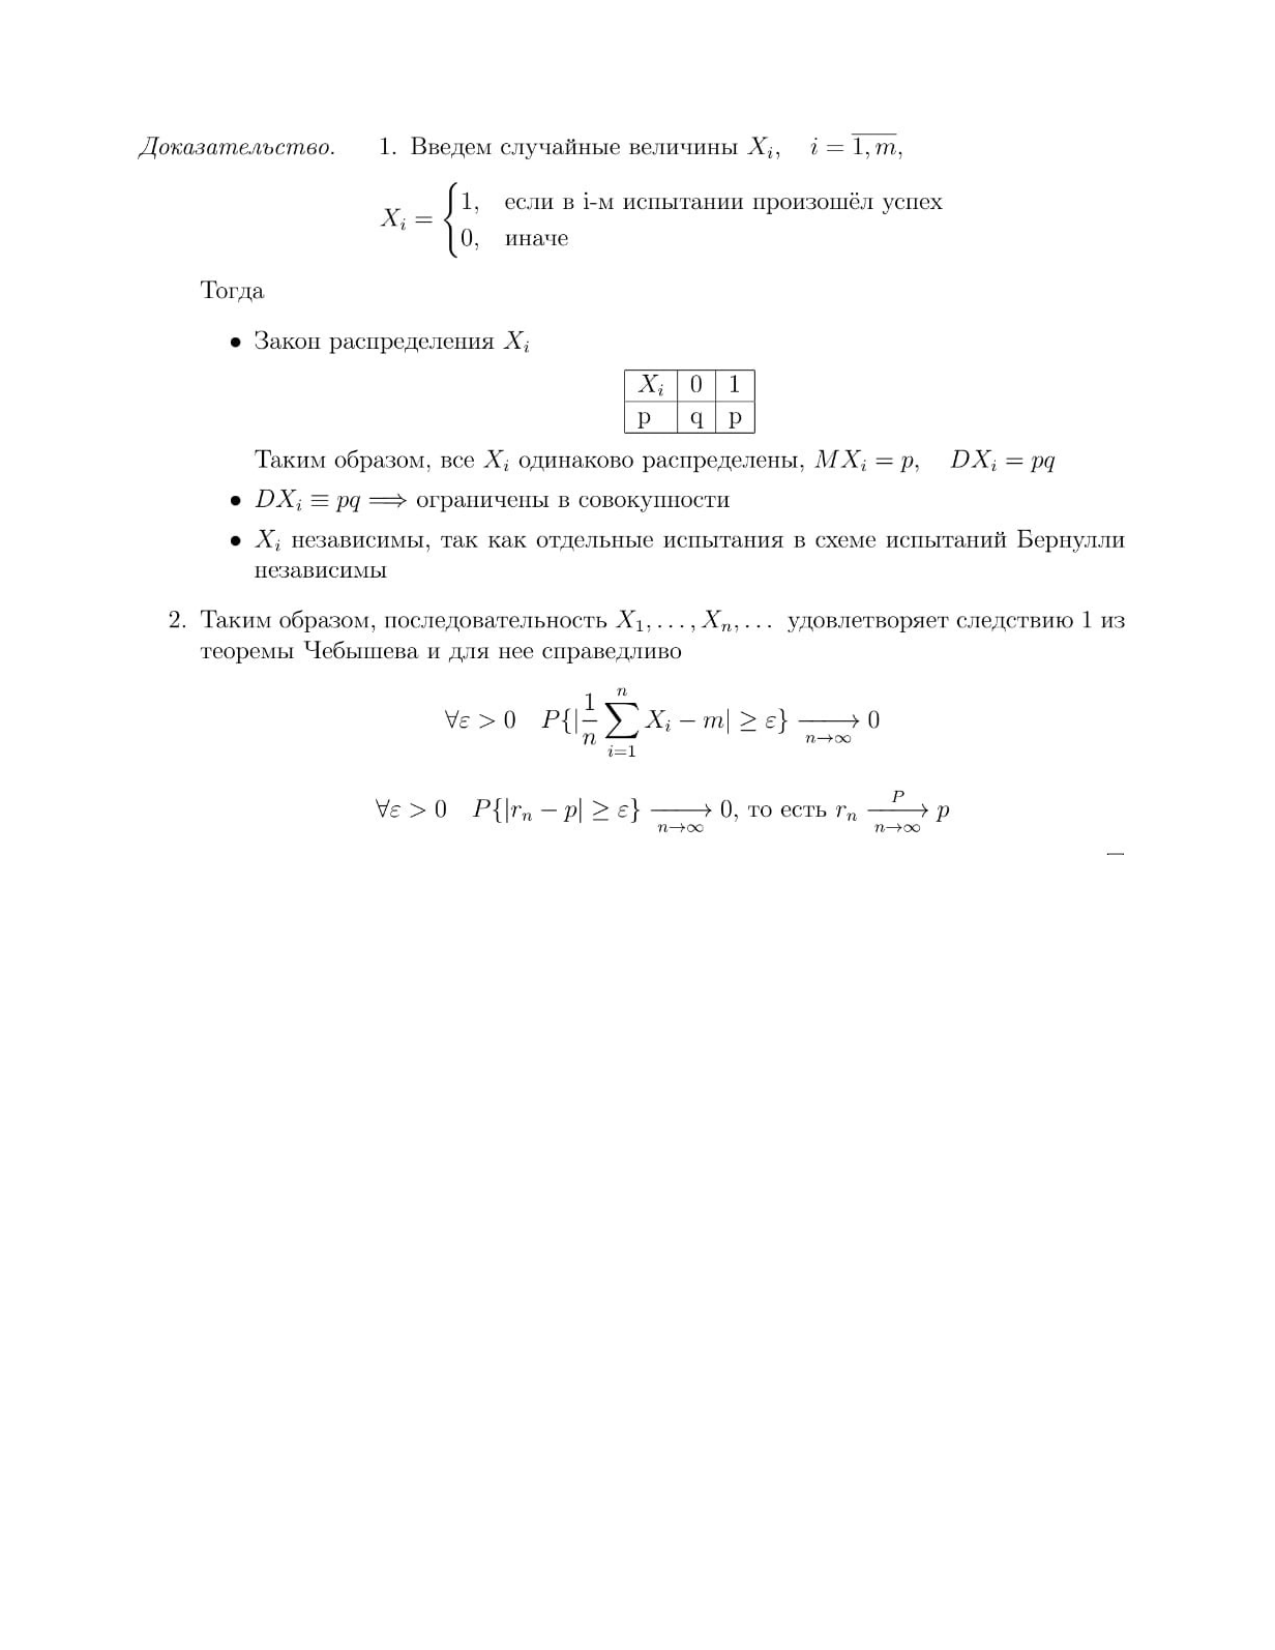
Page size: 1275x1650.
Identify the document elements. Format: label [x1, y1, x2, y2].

picture [118, 118, 1157, 855]
